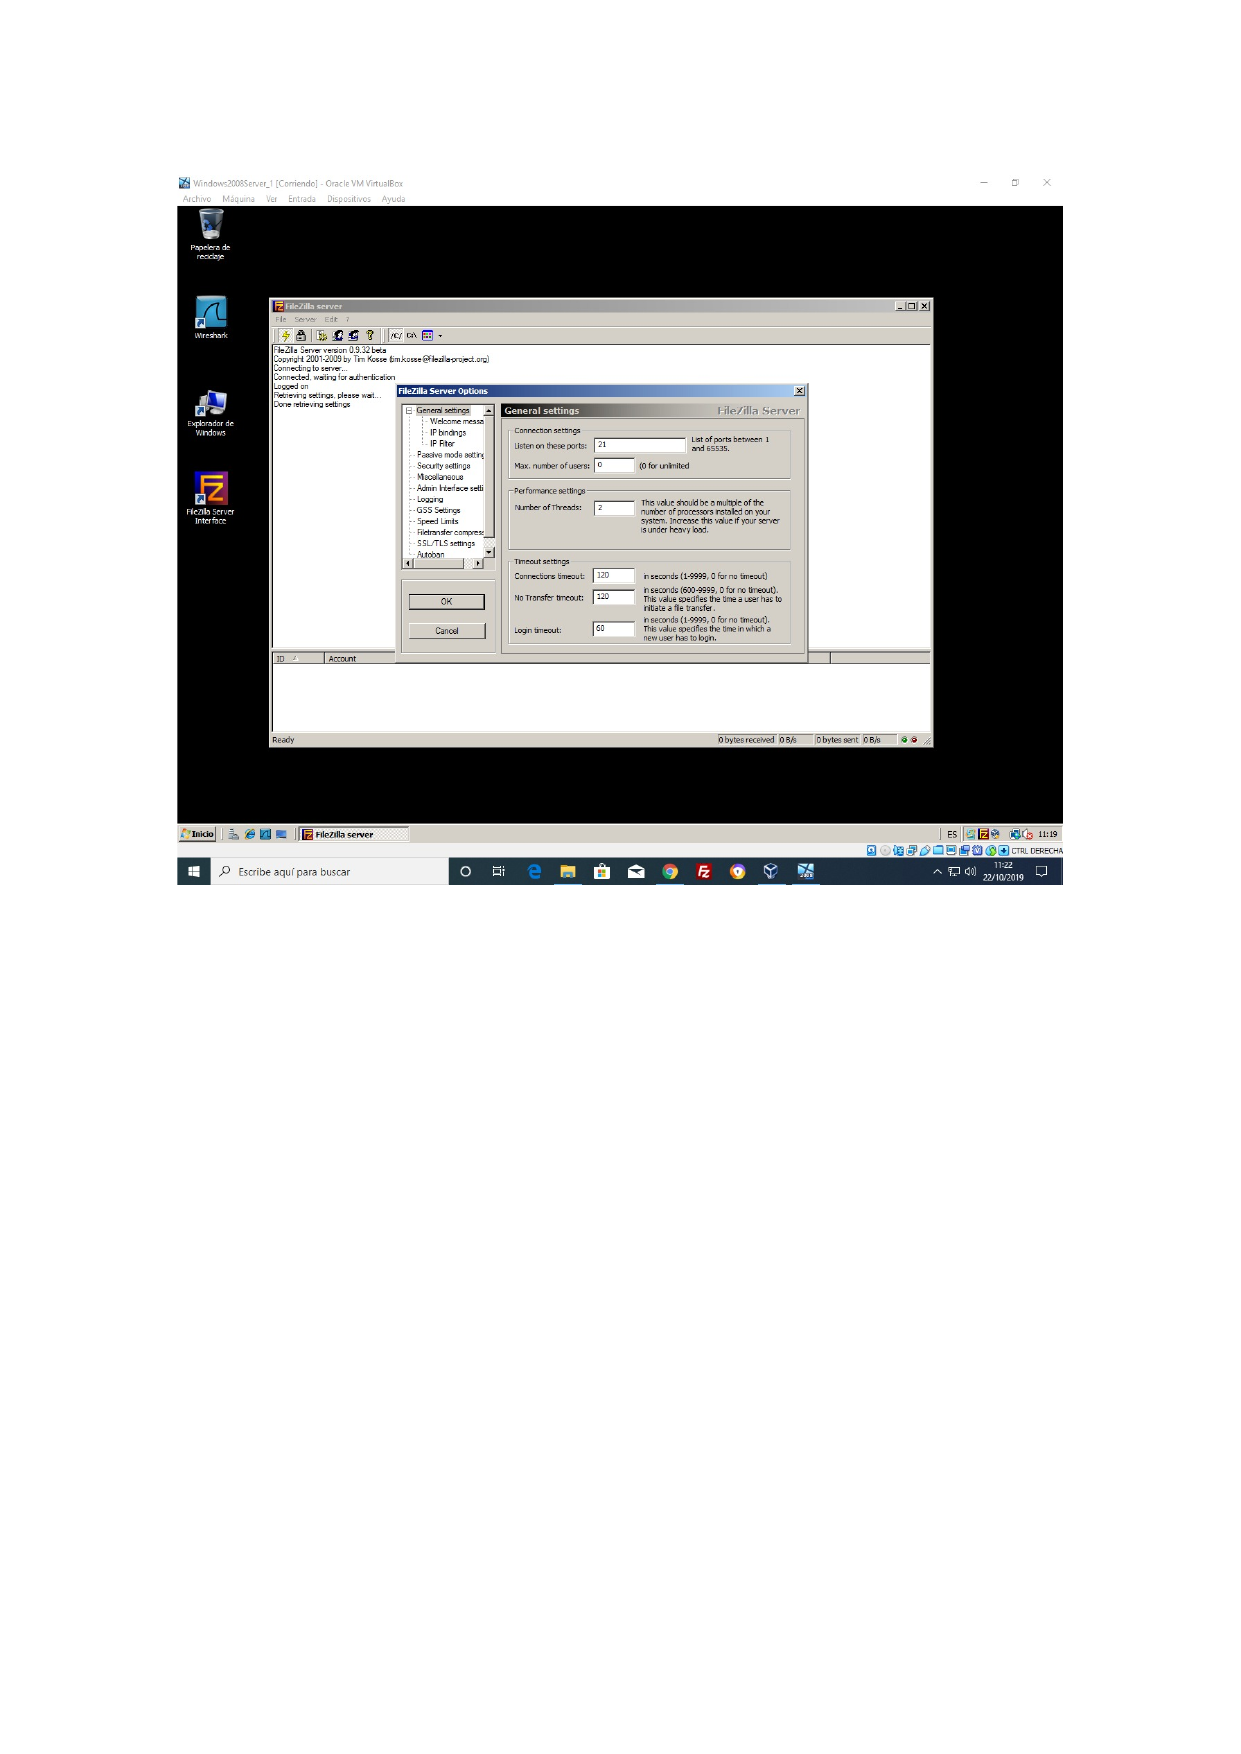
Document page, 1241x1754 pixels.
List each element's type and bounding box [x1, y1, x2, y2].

picture [177, 175, 1063, 885]
